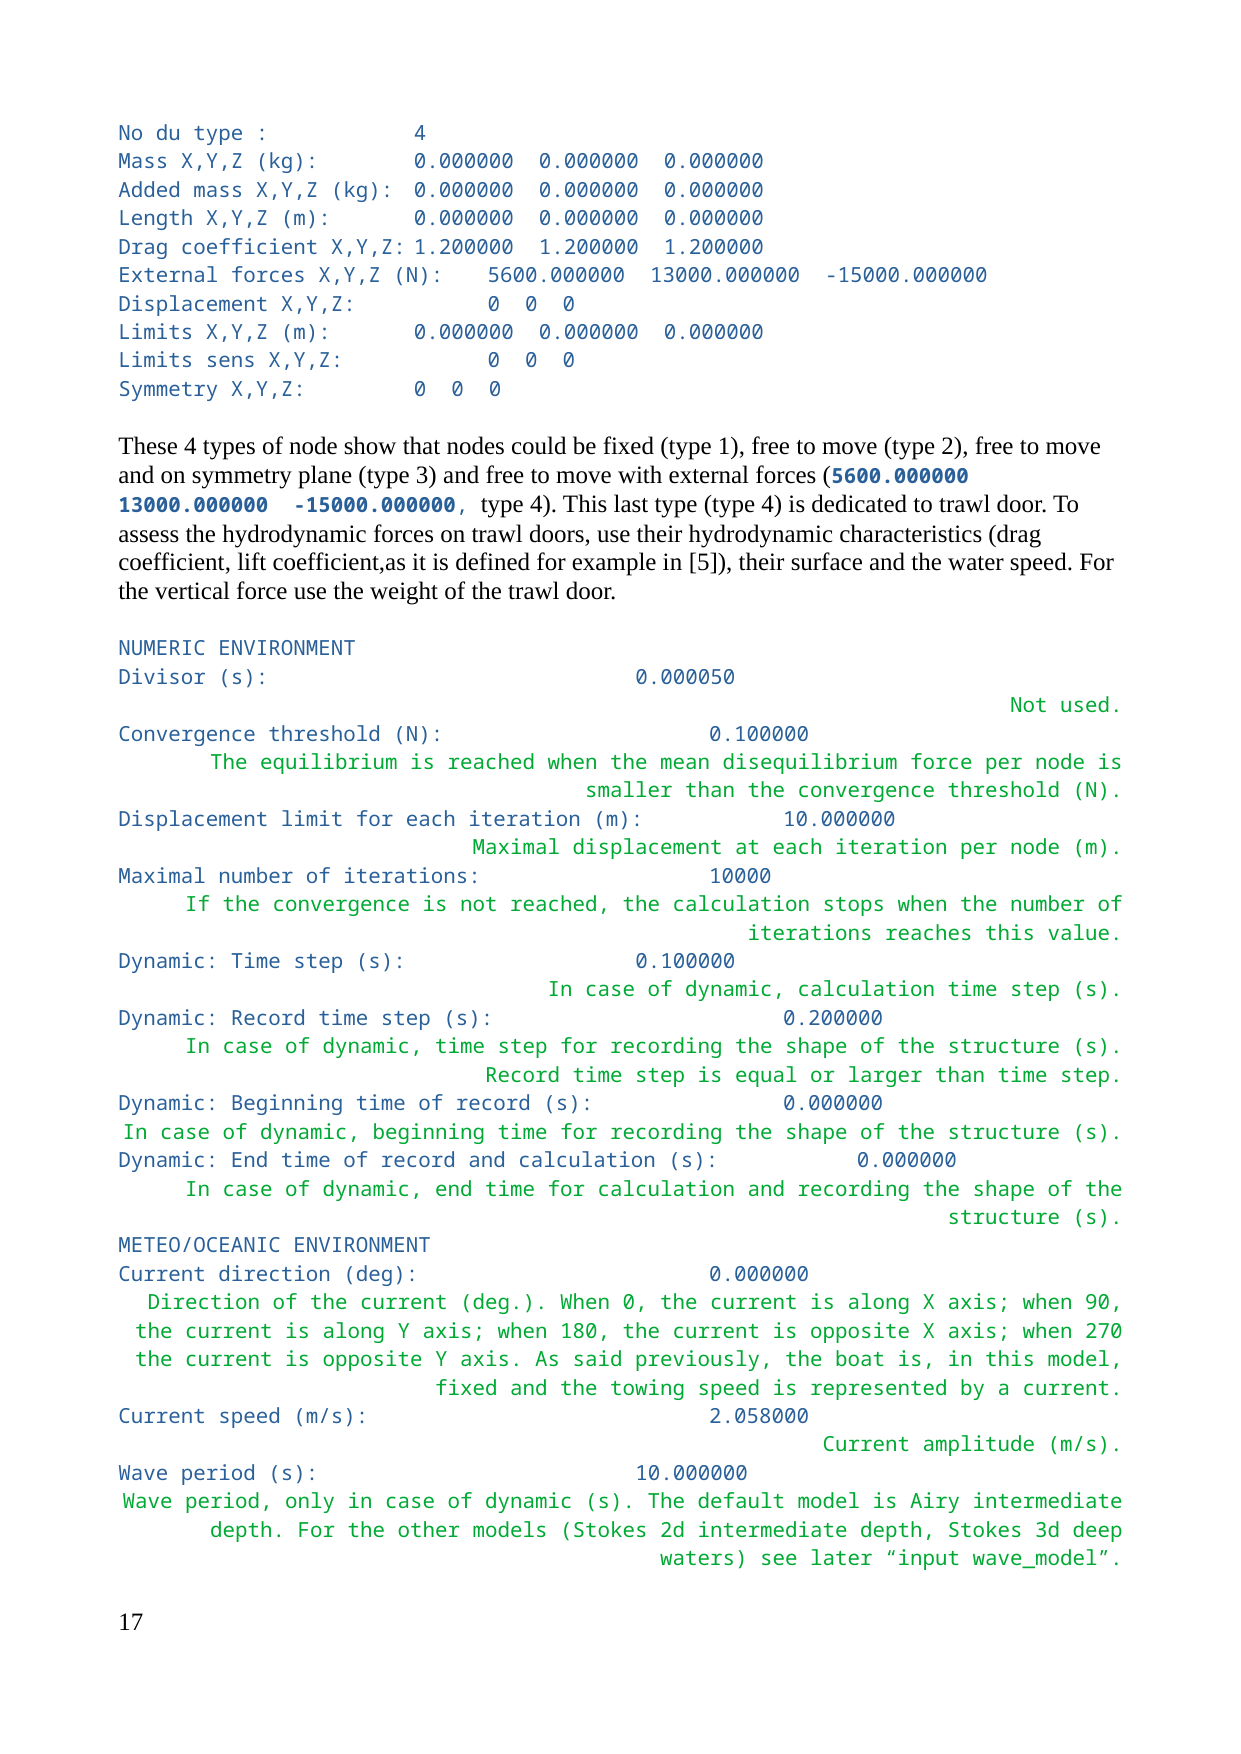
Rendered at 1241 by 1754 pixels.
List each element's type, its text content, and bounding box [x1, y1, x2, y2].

text Displacement limit for each iteration (m): 10.000000 [118, 804, 1122, 832]
text Drag coefficient X,Y,Z: 1.200000 1.200000 1.200000 [118, 232, 1122, 260]
text The equilibrium is reached when the mean disequilibrium force per node is smaller than the convergence threshold (N). [118, 747, 1122, 804]
text Not used. [118, 690, 1122, 719]
text No du type : 4 [118, 118, 1122, 147]
text Added mass X,Y,Z (kg): 0.000000 0.000000 0.000000 [118, 175, 1122, 203]
text Length X,Y,Z (m): 0.000000 0.000000 0.000000 [118, 203, 1122, 232]
text In case of dynamic, beginning time for recording the shape of the structure (s). [118, 1117, 1122, 1145]
text Limits sens X,Y,Z: 0 0 0 [118, 346, 1122, 374]
text Convergence threshold (N): 0.100000 [118, 719, 1122, 747]
text In case of dynamic, time step for recording the shape of the structure (s). Record time step is equal or larger than time step. [118, 1031, 1122, 1088]
text Dynamic: Beginning time of record (s): 0.000000 [118, 1088, 1122, 1117]
text Current speed (m/s): 2.058000 [118, 1401, 1122, 1429]
text Limits X,Y,Z (m): 0.000000 0.000000 0.000000 [118, 317, 1122, 346]
text Dynamic: Time step (s): 0.100000 [118, 946, 1122, 974]
text Divisor (s): 0.000050 [118, 662, 1122, 690]
text Dynamic: Record time step (s): 0.200000 [118, 1003, 1122, 1031]
text Direction of the current (deg.). When 0, the current is along X axis; when 90, the current is along Y axis; when 180, the current is opposite X axis; when 270 the current is opposite Y axis. As said previously, the boat is, in this model, fixed and the towing speed is represented by a current. [118, 1287, 1122, 1401]
text In case of dynamic, end time for calculation and recording the shape of the structure (s). [118, 1174, 1122, 1231]
text In case of dynamic, calculation time step (s). [118, 974, 1122, 1003]
text Dynamic: End time of record and calculation (s): 0.000000 [118, 1145, 1122, 1174]
text Wave period (s): 10.000000 [118, 1458, 1122, 1486]
text Symmetry X,Y,Z: 0 0 0 [118, 374, 1122, 402]
text Maximal displacement at each iteration per node (m). [118, 832, 1122, 861]
text Current amplitude (m/s). [118, 1429, 1122, 1458]
text These 4 types of node show that nodes could be fixed (type 1), free to move (type 2), free to move and on symmetry plane (type 3) and free to move with external forces (5600.000000 13000.000000 -15000.000000, type 4). This last type (type 4) is dedicated to trawl door. To assess the hydrodynamic forces on trawl doors, use their hydrodynamic characteristics (drag coefficient, lift coefficient,as it is defined for example in [5]), their surface and the water speed. For the vertical force use the weight of the trawl door. [118, 431, 1122, 605]
text METEO/OCEANIC ENVIRONMENT [118, 1231, 1122, 1259]
text NUMERIC ENVIRONMENT [118, 633, 1122, 662]
text Maximal number of iterations: 10000 [118, 861, 1122, 889]
text External forces X,Y,Z (N): 5600.000000 13000.000000 -15000.000000 [118, 260, 1122, 289]
text Displacement X,Y,Z: 0 0 0 [118, 289, 1122, 317]
text If the convergence is not reached, the calculation stops when the number of iterations reaches this value. [118, 889, 1122, 946]
text Current direction (deg): 0.000000 [118, 1259, 1122, 1287]
text Wave period, only in case of dynamic (s). The default model is Airy intermediate depth. For the other models (Stokes 2d intermediate depth, Stokes 3d deep waters) see later “input wave_model”. [118, 1486, 1122, 1572]
text Mass X,Y,Z (kg): 0.000000 0.000000 0.000000 [118, 147, 1122, 175]
